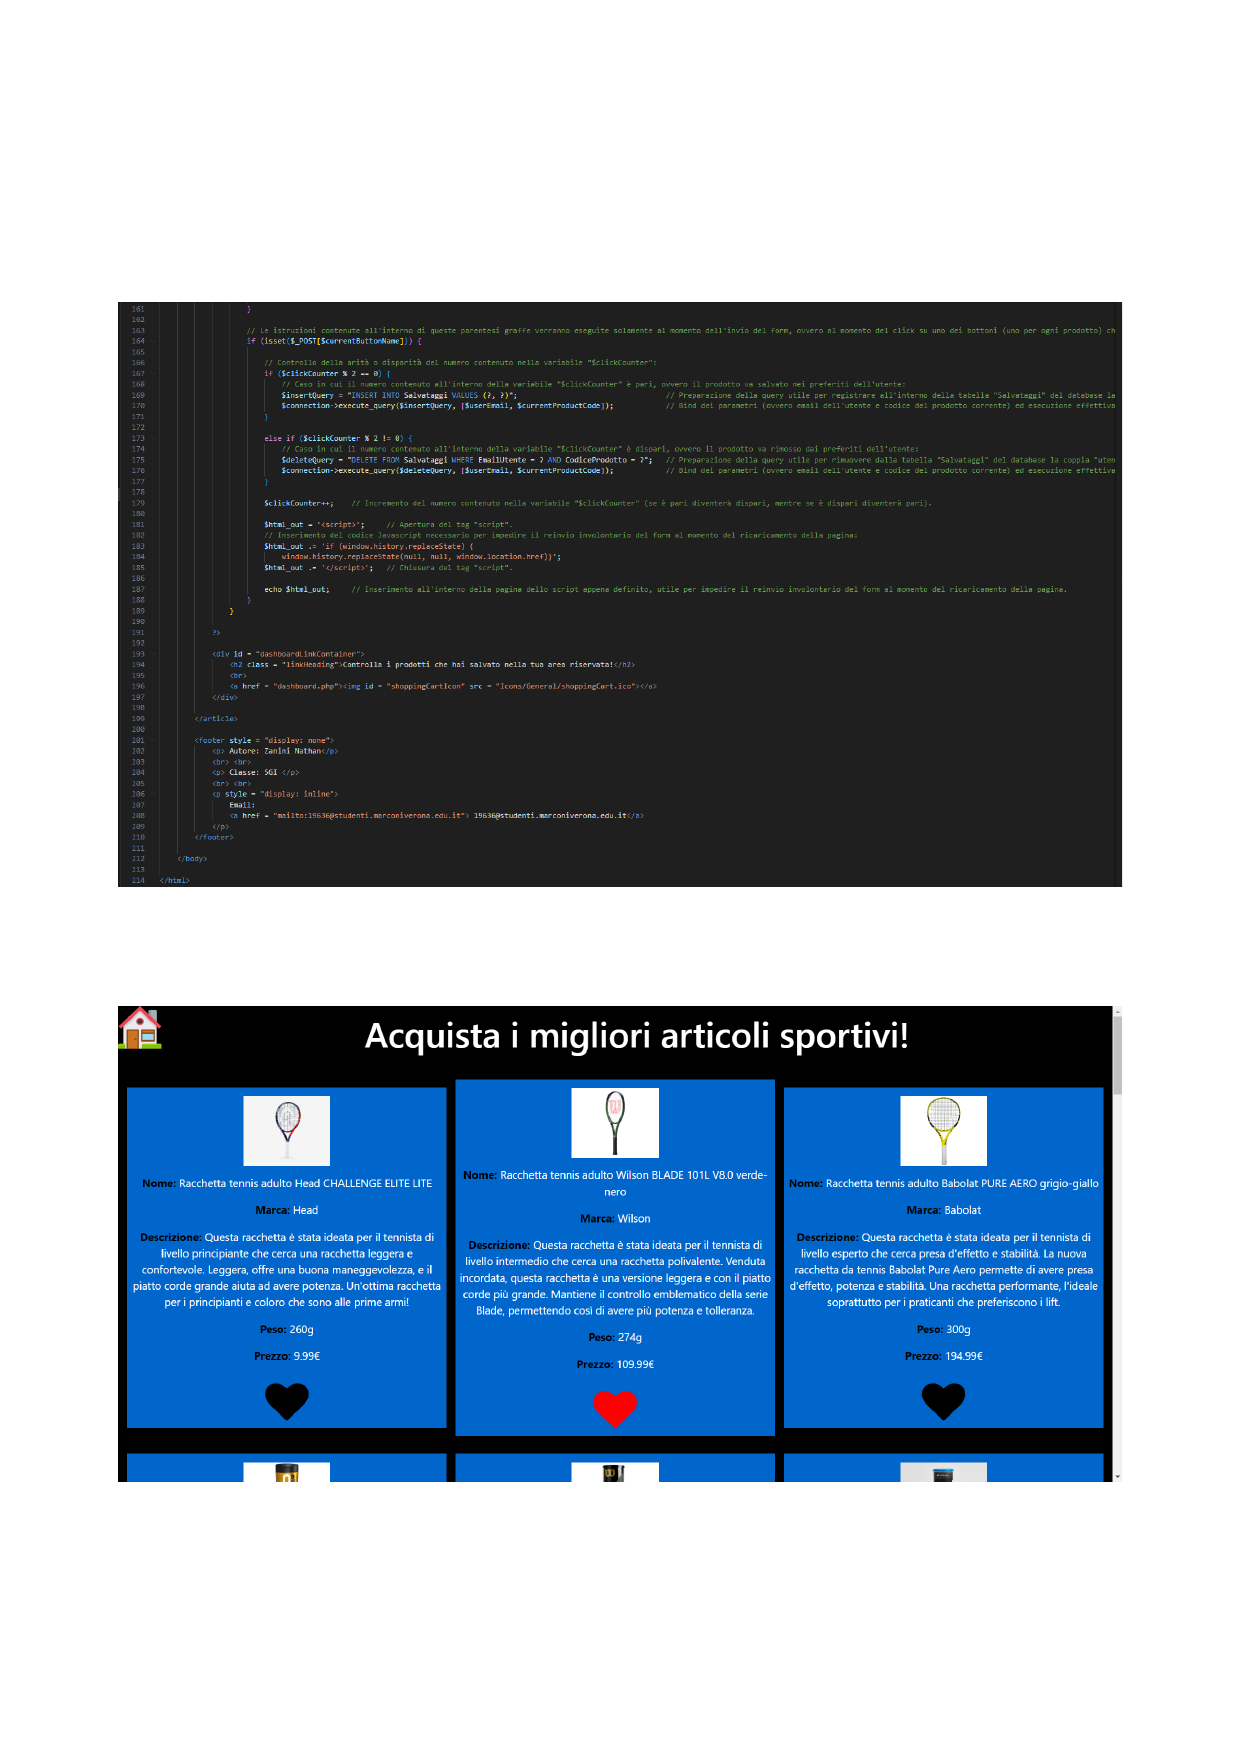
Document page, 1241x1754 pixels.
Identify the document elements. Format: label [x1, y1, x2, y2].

picture [118, 1006, 1123, 1482]
picture [118, 302, 1123, 887]
